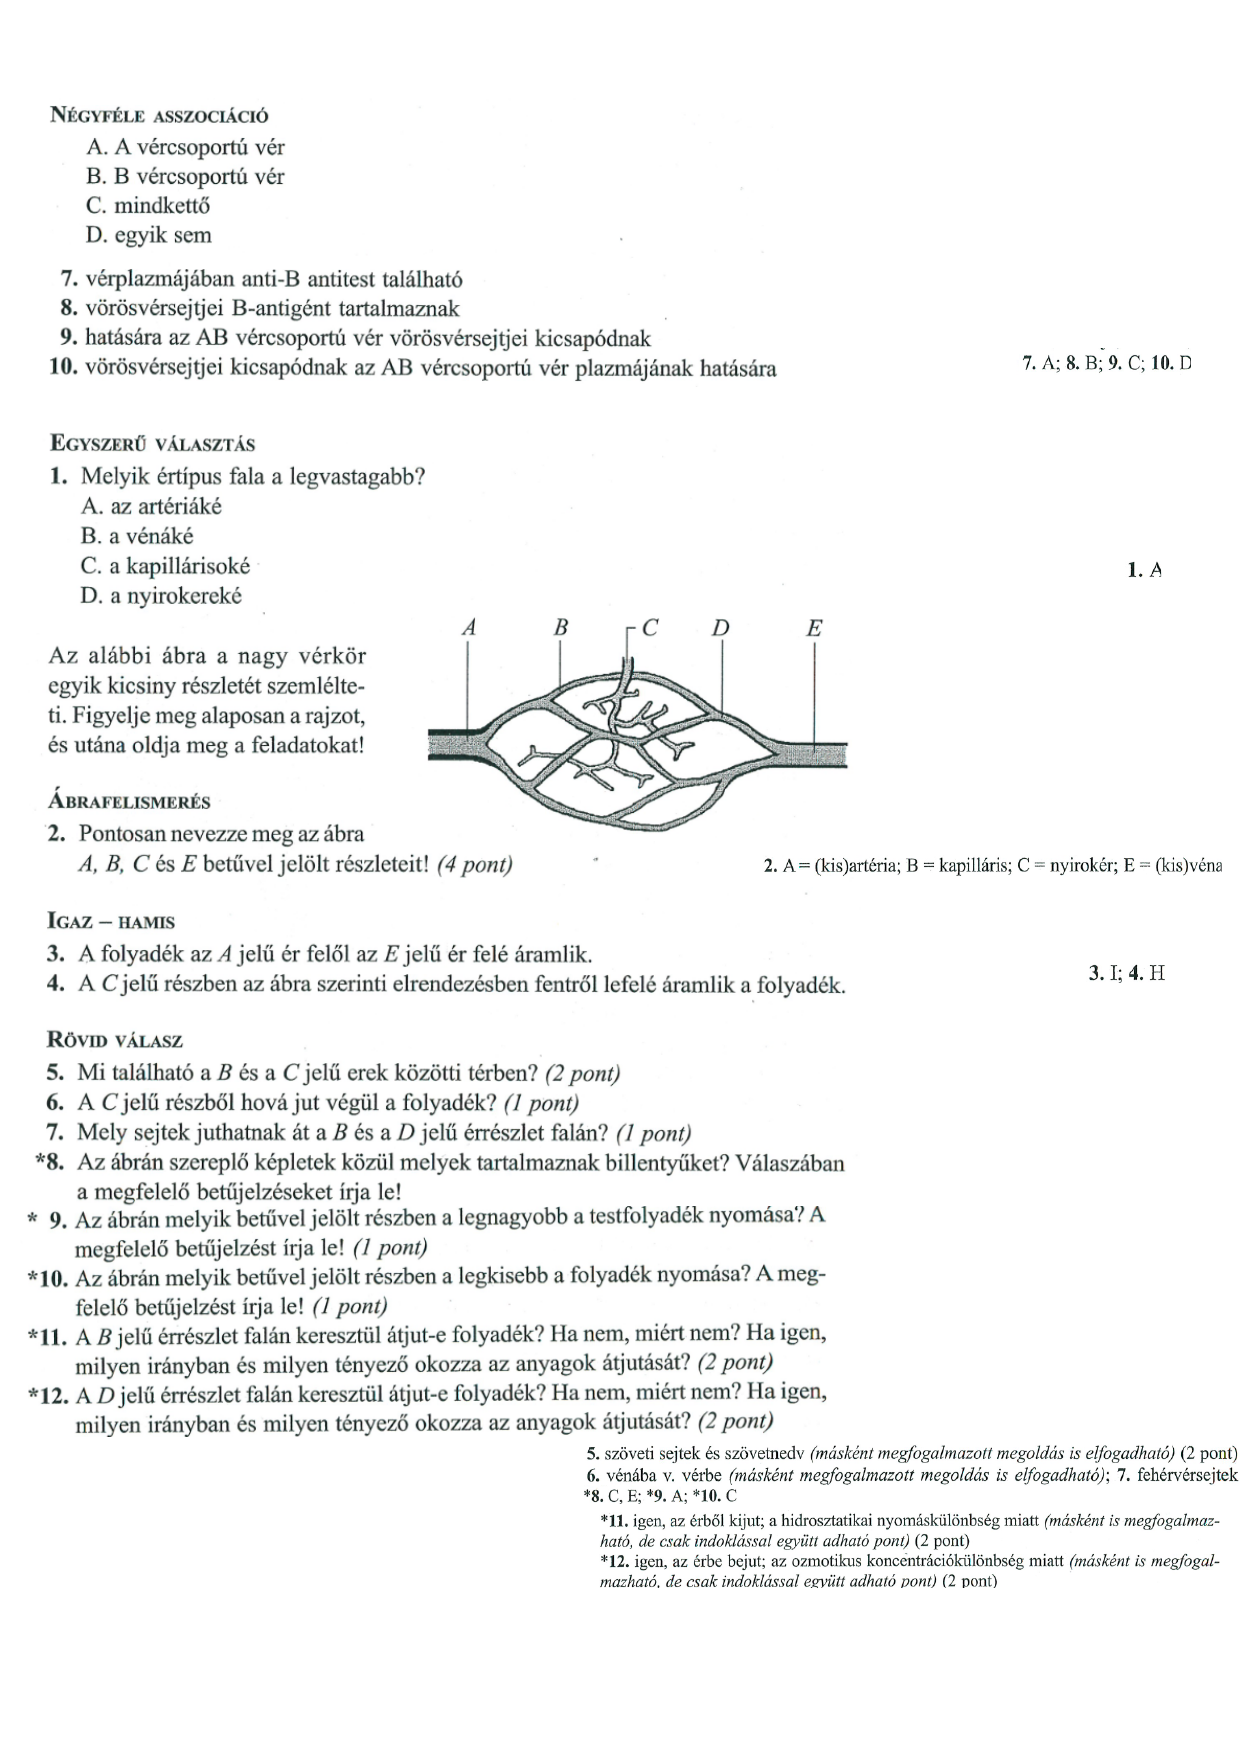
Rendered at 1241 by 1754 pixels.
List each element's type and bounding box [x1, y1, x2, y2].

picture [583, 1444, 1240, 1504]
picture [1016, 348, 1191, 375]
picture [1086, 962, 1166, 983]
picture [598, 1510, 1221, 1588]
picture [45, 98, 779, 387]
picture [1124, 557, 1162, 580]
picture [20, 427, 1222, 1437]
